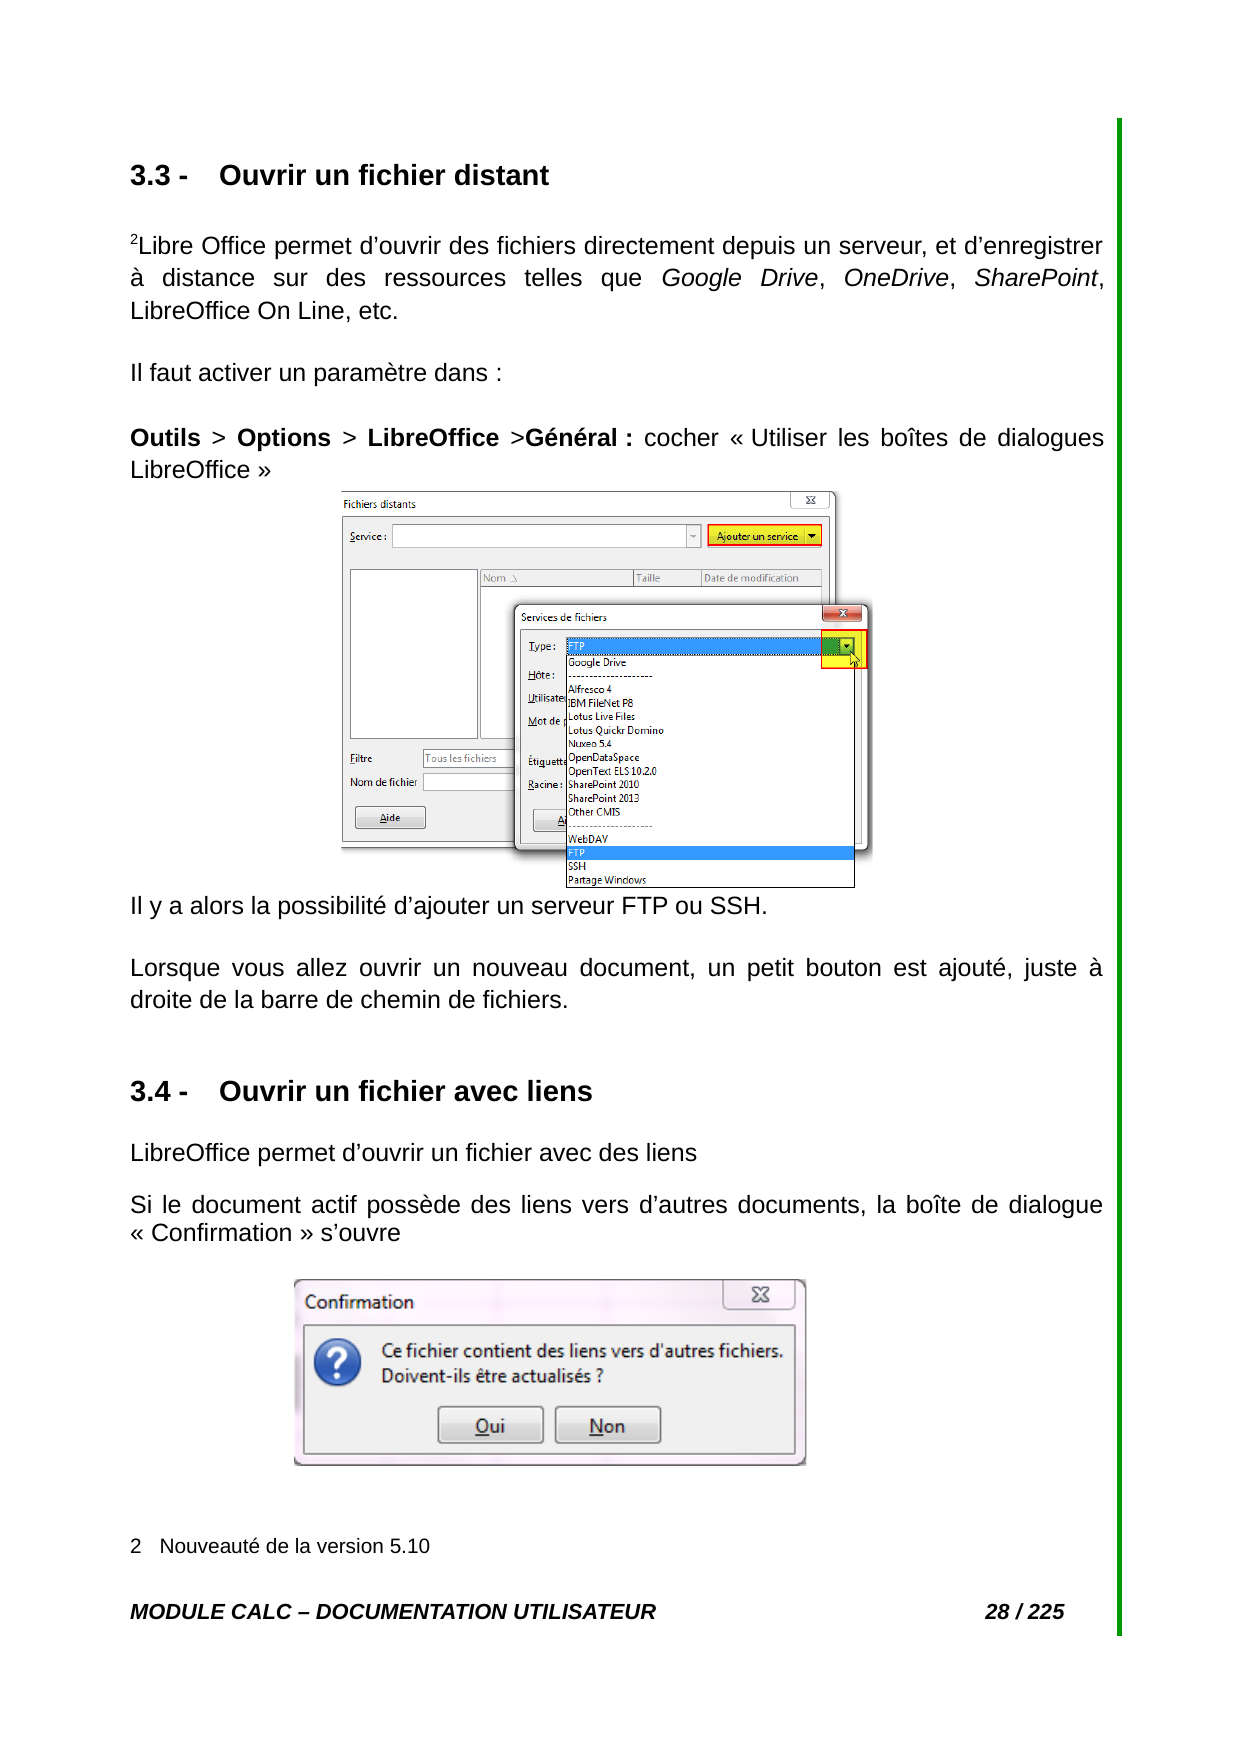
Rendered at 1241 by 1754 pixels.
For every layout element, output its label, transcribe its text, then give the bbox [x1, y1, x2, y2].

picture [341, 491, 873, 889]
text Nouveauté de la version 5.10 [130, 1534, 1105, 1558]
text Il faut activer un paramètre dans : [130, 355, 1105, 388]
text Si le document actif possède des liens vers d’autres documents, la boîte de dialogue « Confirmation » s’ouvre [130, 1191, 1105, 1246]
subtitle Ouvrir un fichier distant [130, 159, 1105, 192]
subtitle Ouvrir un fichier avec liens [130, 1074, 1105, 1107]
text Il y a alors la possibilité d’ajouter un serveur FTP ou SSH. [130, 485, 1105, 921]
text Libre Office permet d’ouvrir des fichiers directement depuis un serveur, et d’enregistrer à distance sur des ressources telles que Google Drive, OneDrive, SharePoint, LibreOffice On Line, etc. [130, 228, 1105, 326]
picture [294, 1279, 807, 1466]
text LibreOffice permet d’ouvrir un fichier avec des liens [130, 1139, 1105, 1167]
text Outils > Options > LibreOffice >Général : cocher « Utiliser les boîtes de dialogues LibreOffice » [130, 388, 1105, 485]
text Lorsque vous allez ouvrir un nouveau document, un petit bouton est ajouté, juste à droite de la barre de chemin de fichiers. [130, 951, 1105, 1016]
